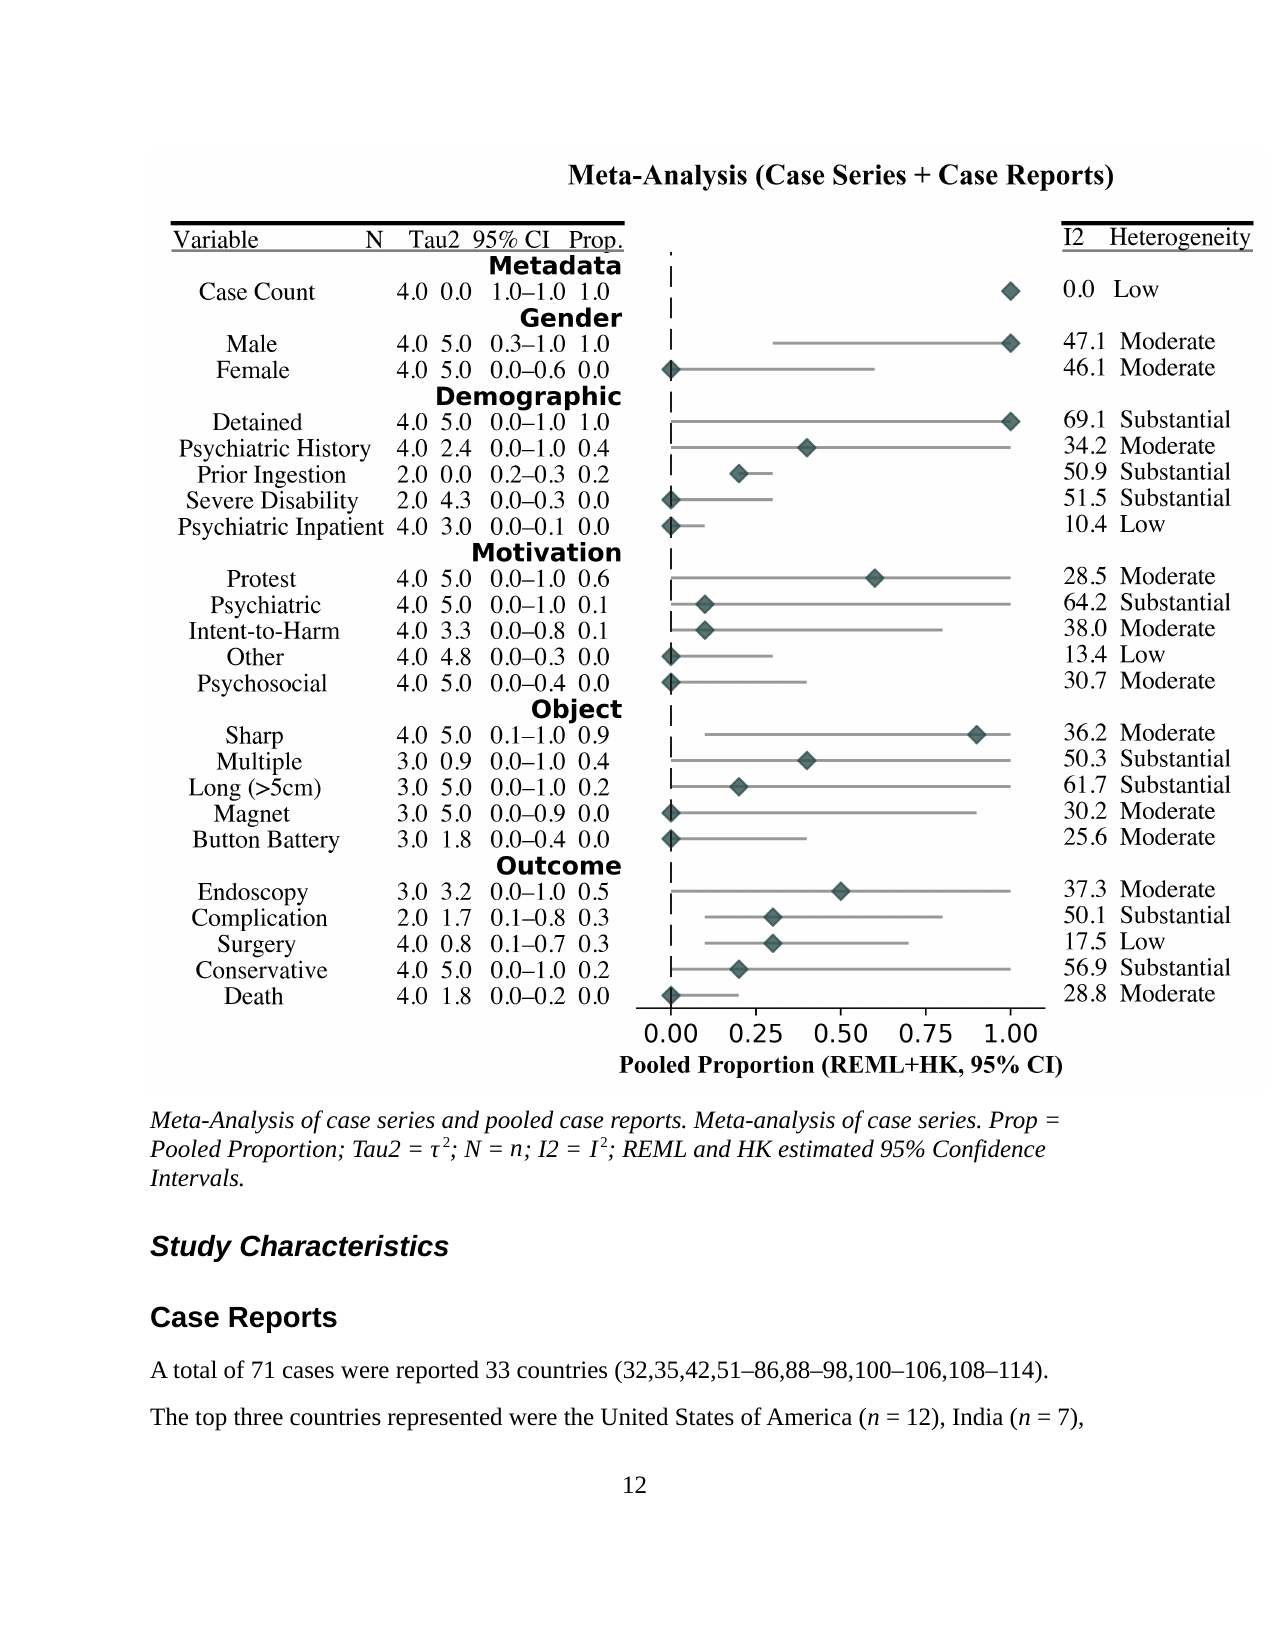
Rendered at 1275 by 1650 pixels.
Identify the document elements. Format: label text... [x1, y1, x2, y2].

text The top three countries represented were the United States of America (n = 12), India (n = 7), [150, 1402, 1125, 1431]
subtitle Case Reports [150, 1300, 1125, 1334]
text A total of 71 cases were reported 33 countries (32,35,42,51–86,88–98,100–106,108–114). [150, 1355, 1125, 1384]
subtitle Study Characteristics [150, 1229, 1125, 1263]
picture [150, 150, 1266, 1093]
text Meta-Analysis of case series and pooled case reports. Meta-analysis of case series. Prop = Pooled Proportion; Tau2 = ; N = ; I2 = ; REML and HK estimated 95% Confidence Intervals. [150, 1105, 1125, 1192]
